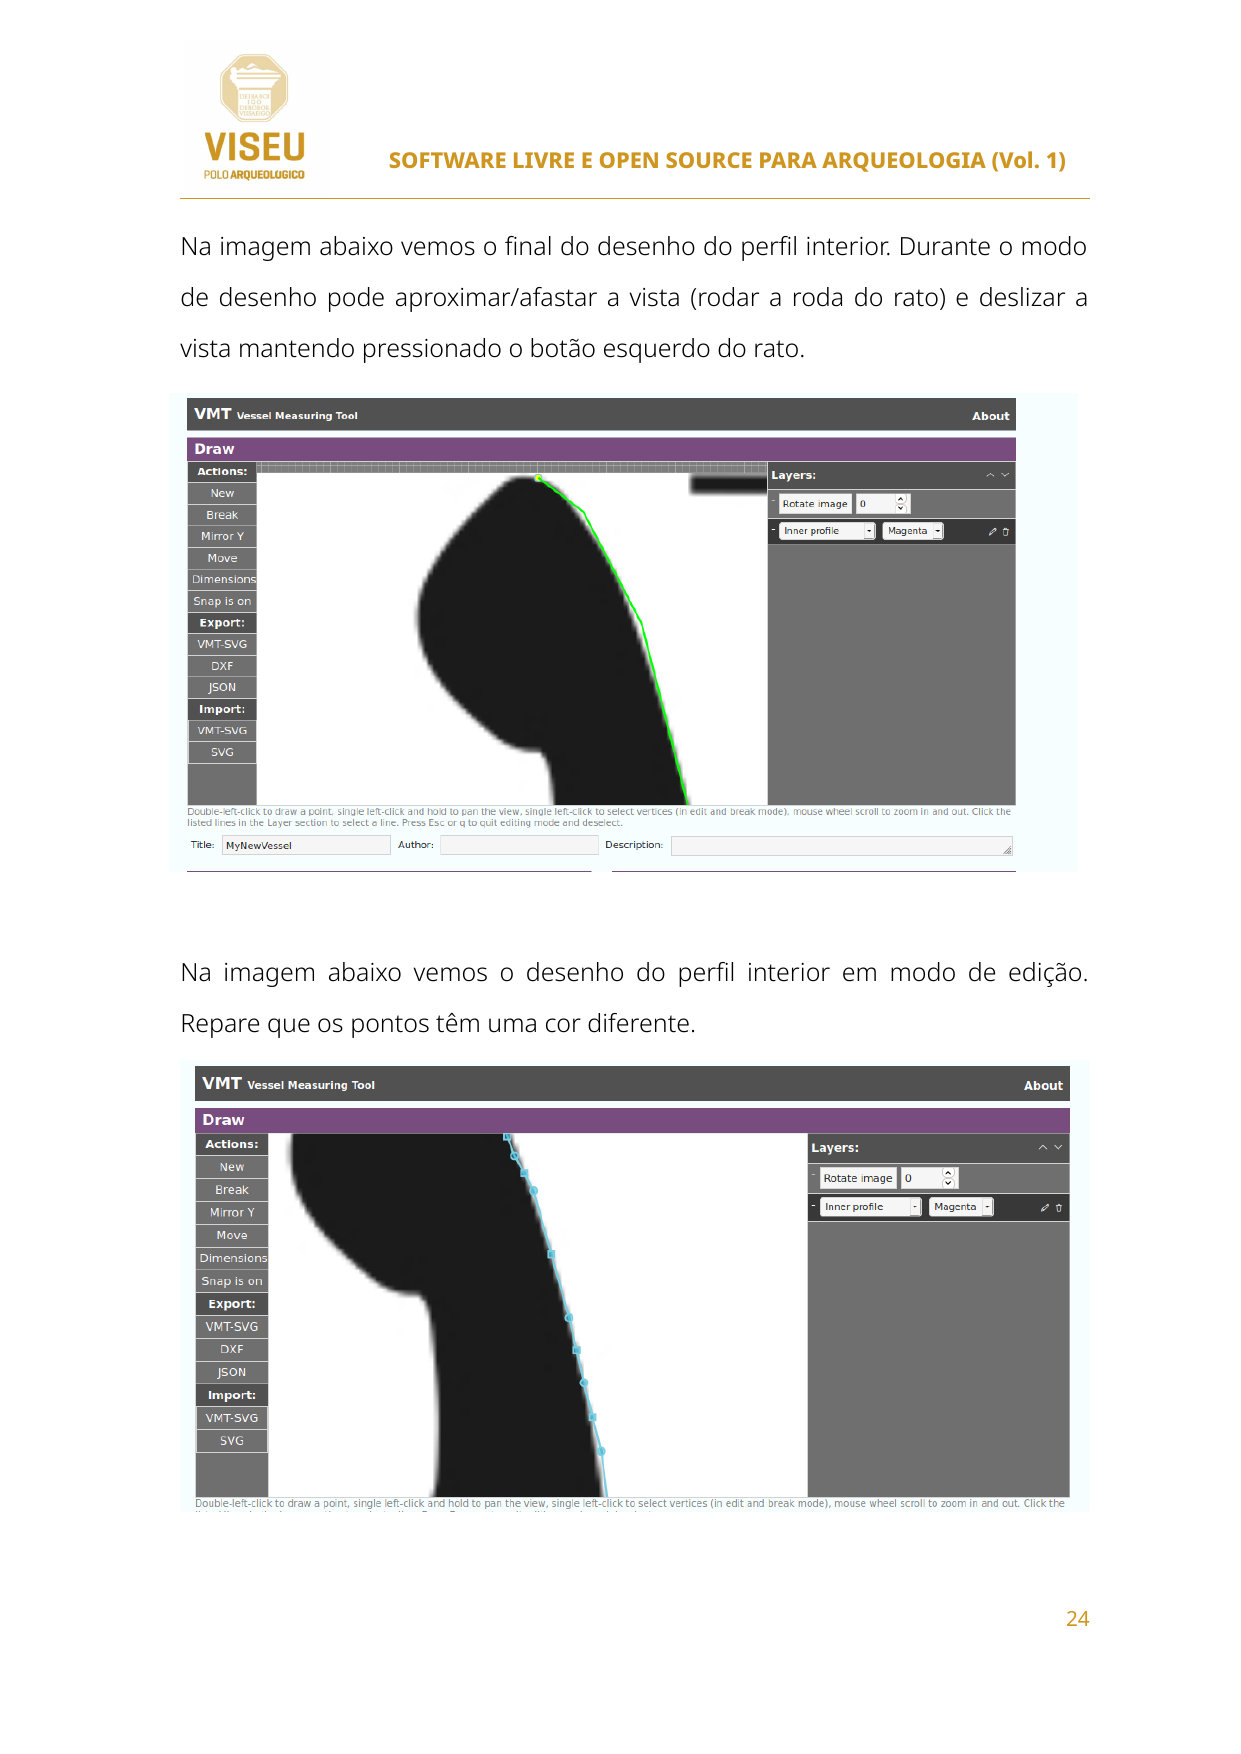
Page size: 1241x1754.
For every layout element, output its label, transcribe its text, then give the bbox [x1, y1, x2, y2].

text Na imagem abaixo vemos o desenho do perfil interior em modo de edição. Repare que os pontos têm uma cor diferente. [180, 954, 1090, 1039]
picture [180, 1060, 1090, 1512]
text Na imagem abaixo vemos o final do desenho do perfil interior. Durante o modo de desenho pode aproximar/afastar a vista (rodar a roda do rato) e deslizar a vista mantendo pressionado o botão esquerdo do rato. [180, 228, 1090, 364]
picture [168, 393, 1079, 872]
